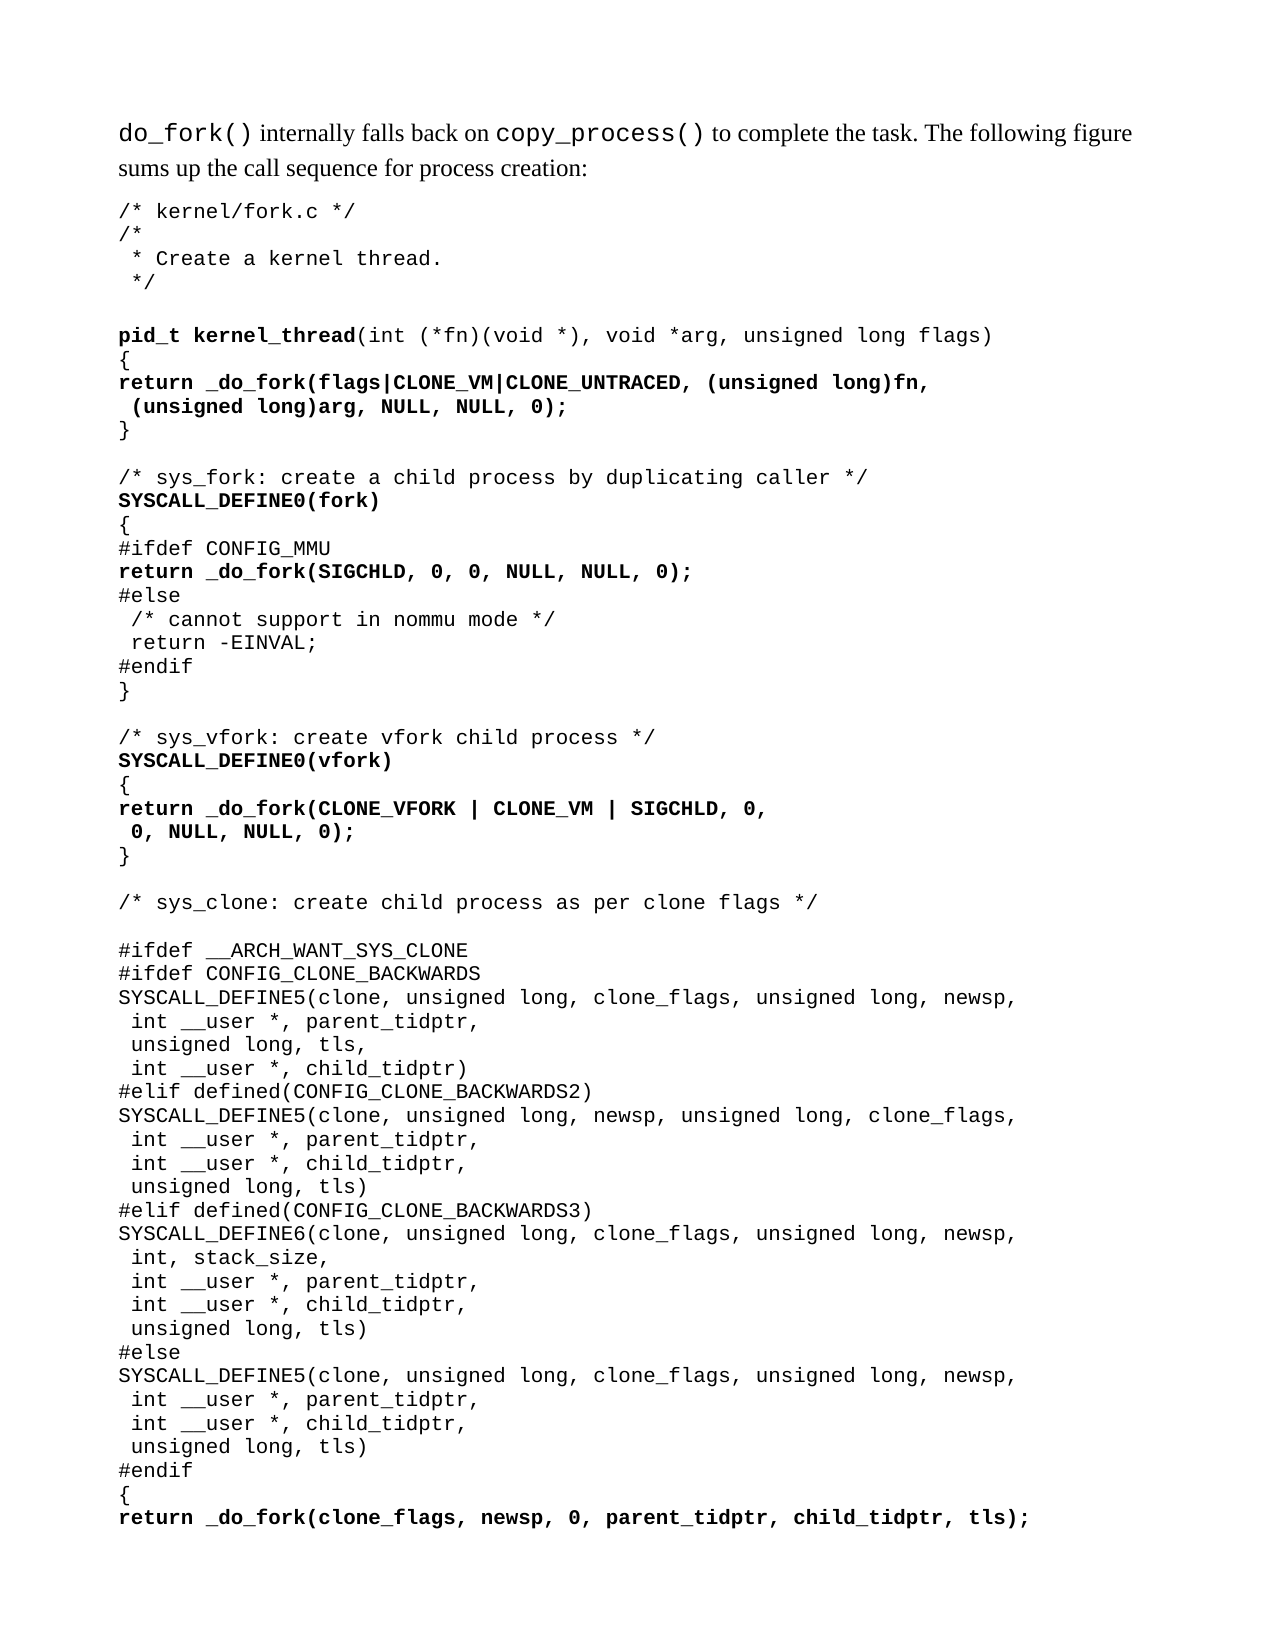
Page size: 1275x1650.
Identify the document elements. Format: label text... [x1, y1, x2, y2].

text /* sys_vfork: create vfork child process */ [118, 727, 1157, 751]
text return _do_fork(SIGCHLD, 0, 0, NULL, NULL, 0); [118, 561, 1157, 585]
text SYSCALL_DEFINE6(clone, unsigned long, clone_flags, unsigned long, newsp, [118, 1223, 1157, 1247]
text * Create a kernel thread. [118, 248, 1157, 272]
text #endif [118, 656, 1157, 679]
text { [118, 1483, 1157, 1507]
text int __user *, parent_tidptr, [118, 1011, 1157, 1034]
text return -EINVAL; [118, 632, 1157, 656]
text pid_t kernel_thread(int (*fn)(void *), void *arg, unsigned long flags) [118, 325, 1157, 348]
text int, stack_size, [118, 1247, 1157, 1271]
text unsigned long, tls) [118, 1436, 1157, 1460]
text return _do_fork(clone_flags, newsp, 0, parent_tidptr, child_tidptr, tls); [118, 1507, 1157, 1531]
text #ifdef CONFIG_MMU [118, 538, 1157, 561]
text do_fork() internally falls back on copy_process() to complete the task. The following figure sums up the call sequence for process creation: [118, 118, 1157, 182]
text int __user *, child_tidptr, [118, 1294, 1157, 1318]
text 0, NULL, NULL, 0); [118, 821, 1157, 845]
text SYSCALL_DEFINE5(clone, unsigned long, clone_flags, unsigned long, newsp, [118, 987, 1157, 1011]
text unsigned long, tls, [118, 1034, 1157, 1058]
text return _do_fork(CLONE_VFORK | CLONE_VM | SIGCHLD, 0, [118, 798, 1157, 821]
text /* [118, 224, 1157, 248]
text int __user *, parent_tidptr, [118, 1129, 1157, 1152]
text #ifdef __ARCH_WANT_SYS_CLONE [118, 940, 1157, 963]
text { [118, 348, 1157, 372]
text (unsigned long)arg, NULL, NULL, 0); [118, 396, 1157, 419]
text unsigned long, tls) [118, 1176, 1157, 1200]
text { [118, 774, 1157, 798]
text SYSCALL_DEFINE5(clone, unsigned long, newsp, unsigned long, clone_flags, [118, 1105, 1157, 1129]
text #ifdef CONFIG_CLONE_BACKWARDS [118, 963, 1157, 987]
text int __user *, child_tidptr) [118, 1058, 1157, 1082]
text #endif [118, 1460, 1157, 1483]
text /* cannot support in nommu mode */ [118, 609, 1157, 632]
text int __user *, child_tidptr, [118, 1152, 1157, 1176]
text unsigned long, tls) [118, 1318, 1157, 1342]
text return _do_fork(flags|CLONE_VM|CLONE_UNTRACED, (unsigned long)fn, [118, 372, 1157, 396]
text /* sys_clone: create child process as per clone flags */ [118, 892, 1157, 916]
text /* sys_fork: create a child process by duplicating caller */ [118, 467, 1157, 490]
text SYSCALL_DEFINE0(fork) [118, 490, 1157, 514]
text */ [118, 272, 1157, 295]
text SYSCALL_DEFINE0(vfork) [118, 751, 1157, 774]
text #else [118, 1342, 1157, 1365]
text } [118, 679, 1157, 703]
text #else [118, 585, 1157, 609]
text #elif defined(CONFIG_CLONE_BACKWARDS3) [118, 1200, 1157, 1223]
text #elif defined(CONFIG_CLONE_BACKWARDS2) [118, 1082, 1157, 1105]
text /* kernel/fork.c */ [118, 201, 1157, 224]
text } [118, 419, 1157, 443]
text SYSCALL_DEFINE5(clone, unsigned long, clone_flags, unsigned long, newsp, [118, 1365, 1157, 1389]
text int __user *, parent_tidptr, [118, 1389, 1157, 1413]
text } [118, 845, 1157, 869]
text int __user *, child_tidptr, [118, 1413, 1157, 1436]
text int __user *, parent_tidptr, [118, 1271, 1157, 1294]
text { [118, 514, 1157, 538]
